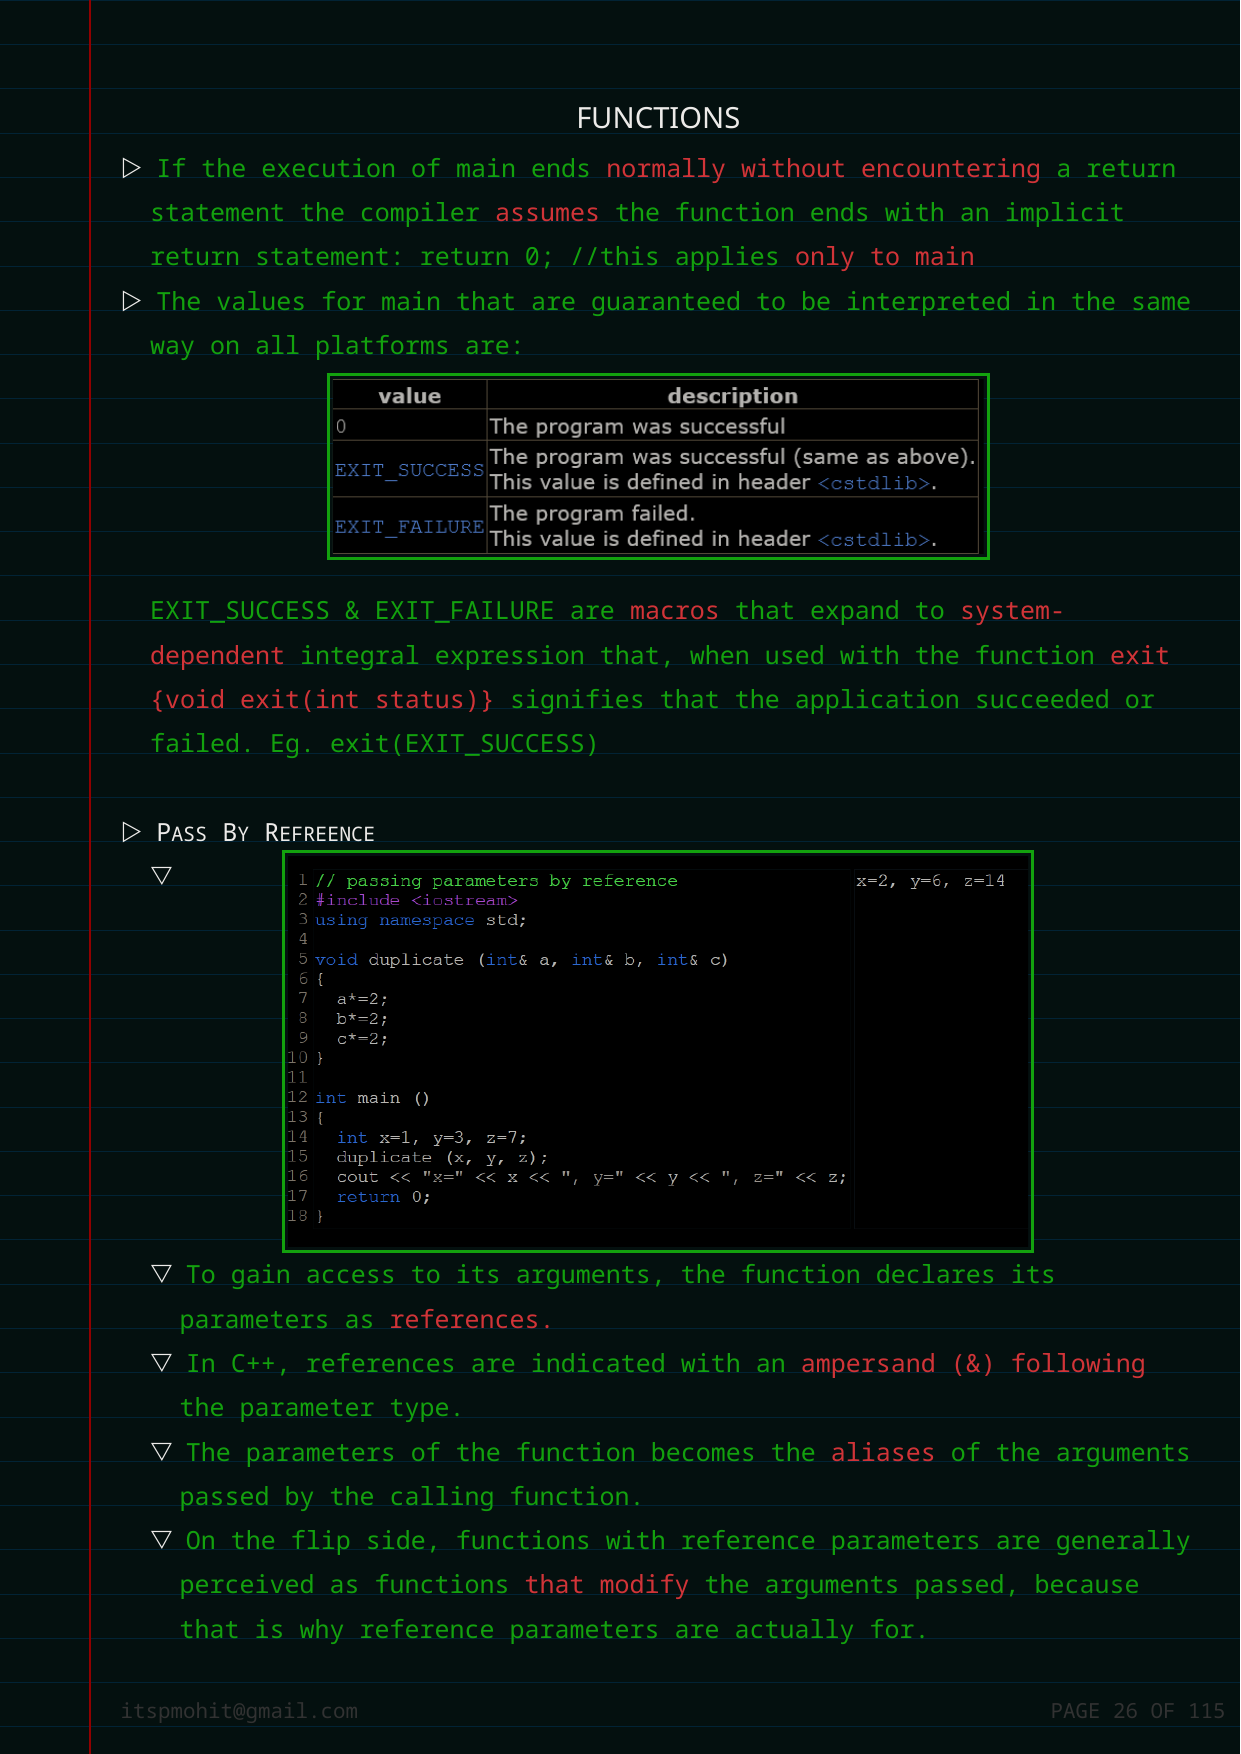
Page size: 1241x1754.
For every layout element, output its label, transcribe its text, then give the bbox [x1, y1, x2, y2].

list In C++, references are indicated with an ampersand (&) following the parameter type. [150, 1337, 1196, 1426]
list On the flip side, functions with reference parameters are generally perceived as functions that modify the arguments passed, because that is why reference parameters are actually for. [150, 1514, 1196, 1647]
list If the execution of main ends normally without encountering a return statement the compiler assumes the function ends with an implicit return statement: return 0; //this applies only to main [120, 142, 1196, 274]
list To gain access to its arguments, the function declares its parameters as references. [150, 1248, 1196, 1337]
picture [332, 379, 984, 554]
list The values for main that are guaranteed to be interpreted in the same way on all platforms are: EXIT_SUCCESS & EXIT_FAILURE are macros that expand to system-dependent integral expression that, when used with the function exit {void exit(int status)} signifies that the application succeeded or failed. Eg. exit(EXIT_SUCCESS) [120, 274, 1196, 806]
subtitle functions [120, 97, 1196, 142]
list The parameters of the function becomes the aliases of the arguments passed by the calling function. [150, 1426, 1196, 1514]
picture [288, 856, 1029, 1247]
subtitle Pass By Refreence [120, 806, 1196, 850]
